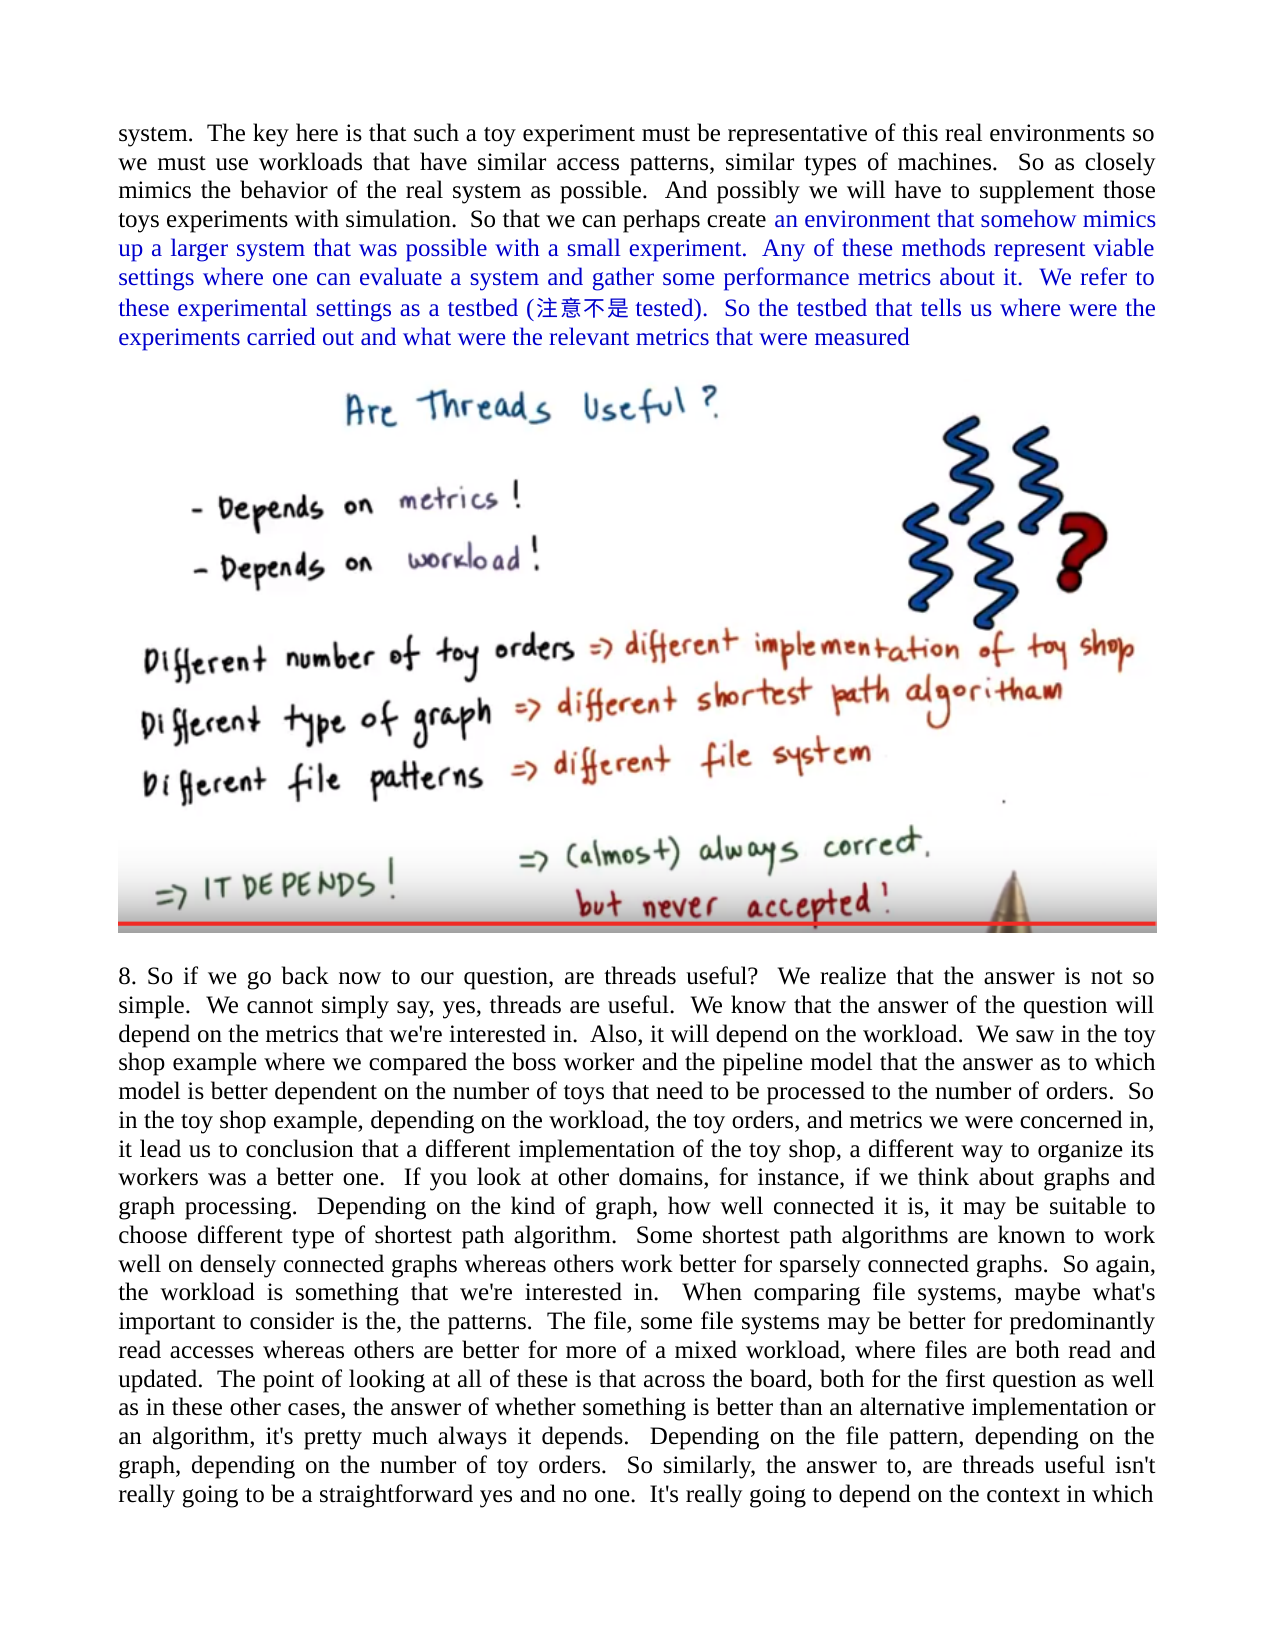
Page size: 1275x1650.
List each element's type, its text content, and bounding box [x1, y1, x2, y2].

text 8. So if we go back now to our question, are threads useful? We realize that the answer is not so simple. We cannot simply say, yes, threads are useful. We know that the answer of the question will depend on the metrics that we're interested in. Also, it will depend on the workload. We saw in the toy shop example where we compared the boss worker and the pipeline model that the answer as to which model is better dependent on the number of toys that need to be processed to the number of orders. So in the toy shop example, depending on the workload, the toy orders, and metrics we were concerned in, it lead us to conclusion that a different implementation of the toy shop, a different way to organize its workers was a better one. If you look at other domains, for instance, if we think about graphs and graph processing. Depending on the kind of graph, how well connected it is, it may be suitable to choose different type of shortest path algorithm. Some shortest path algorithms are known to work well on densely connected graphs whereas others work better for sparsely connected graphs. So again, the workload is something that we're interested in. When comparing file systems, maybe what's important to consider is the, the patterns. The file, some file systems may be better for predominantly read accesses whereas others are better for more of a mixed workload, where files are both read and updated. The point of looking at all of these is that across the board, both for the first question as well as in these other cases, the answer of whether something is better than an alternative implementation or an algorithm, it's pretty much always it depends. Depending on the file pattern, depending on the graph, depending on the number of toy orders. So similarly, the answer to, are threads useful isn't really going to be a straightforward yes and no one. It's really going to depend on the context in which [118, 961, 1157, 1507]
picture [118, 379, 1157, 933]
text system. The key here is that such a toy experiment must be representative of this real environments so we must use workloads that have similar access patterns, similar types of machines. So as closely mimics the behavior of the real system as possible. And possibly we will have to supplement those toys experiments with simulation. So that we can perhaps create an environment that somehow mimics up a larger system that was possible with a small experiment. Any of these methods represent viable settings where one can evaluate a system and gather some performance metrics about it. We refer to these experimental settings as a testbed (注意不是tested). So the testbed that tells us where were the experiments carried out and what were the relevant metrics that were measured [118, 118, 1157, 351]
